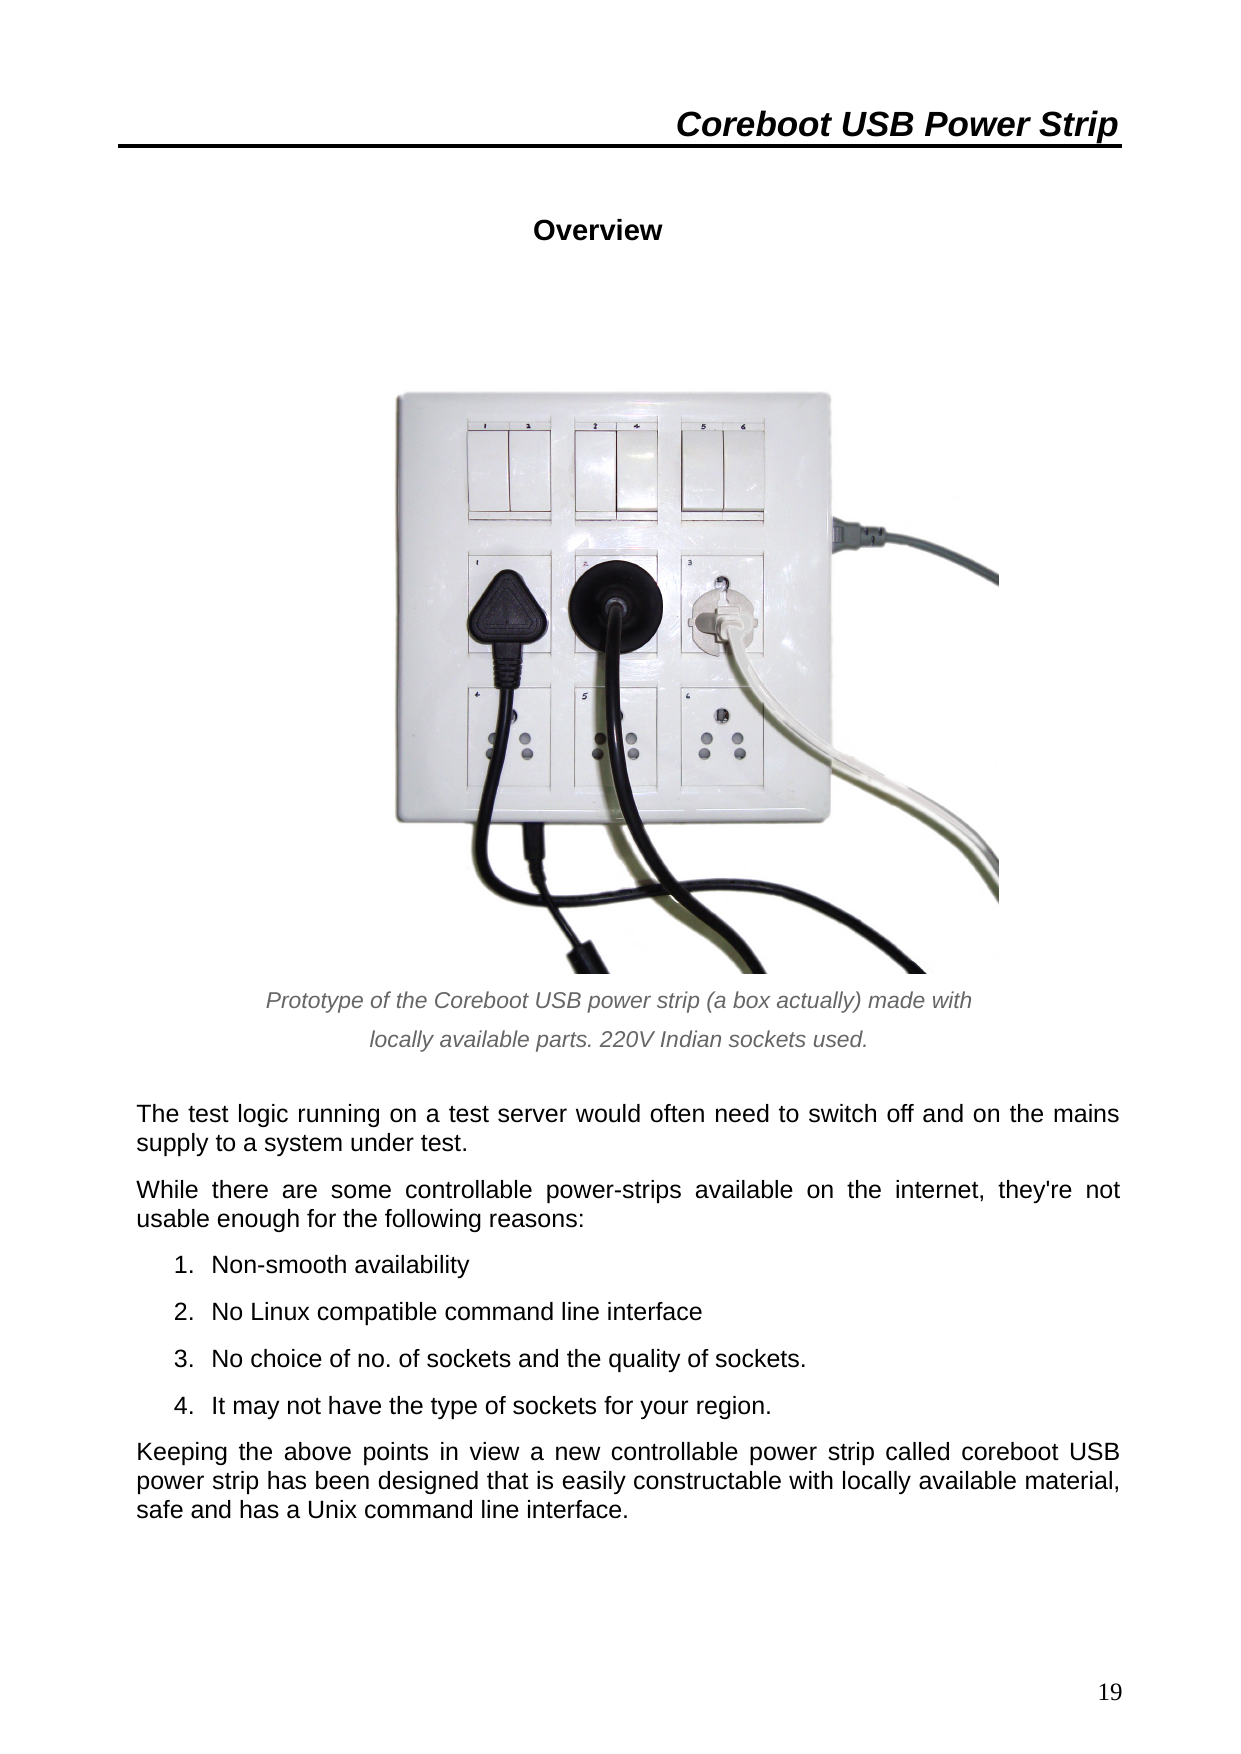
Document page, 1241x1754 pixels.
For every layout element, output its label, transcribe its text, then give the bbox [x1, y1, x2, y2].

list The test logic running on a test server would often need to switch off and on the mains supply to a system under test. [136, 1099, 1122, 1157]
list Keeping the above points in view a new controllable power strip called coreboot USB power strip has been designed that is easily constructable with locally available material, safe and has a Unix command line interface. [136, 1437, 1122, 1524]
picture [241, 268, 999, 974]
list No choice of no. of sockets and the quality of sockets. [174, 1344, 1122, 1373]
list Non-smooth availability [174, 1250, 1122, 1279]
list No Linux compatible command line interface [174, 1297, 1122, 1326]
list It may not have the type of sockets for your region. [174, 1391, 1122, 1419]
subtitle Overview [130, 213, 1065, 246]
subtitle Coreboot USB Power Strip [118, 104, 1122, 144]
list While there are some controllable power-strips available on the internet, they're not usable enough for the following reasons: [136, 1175, 1122, 1232]
list Prototype of the Coreboot USB power strip (a box actually) made with locally available parts. 220V Indian sockets used. [242, 974, 999, 1052]
